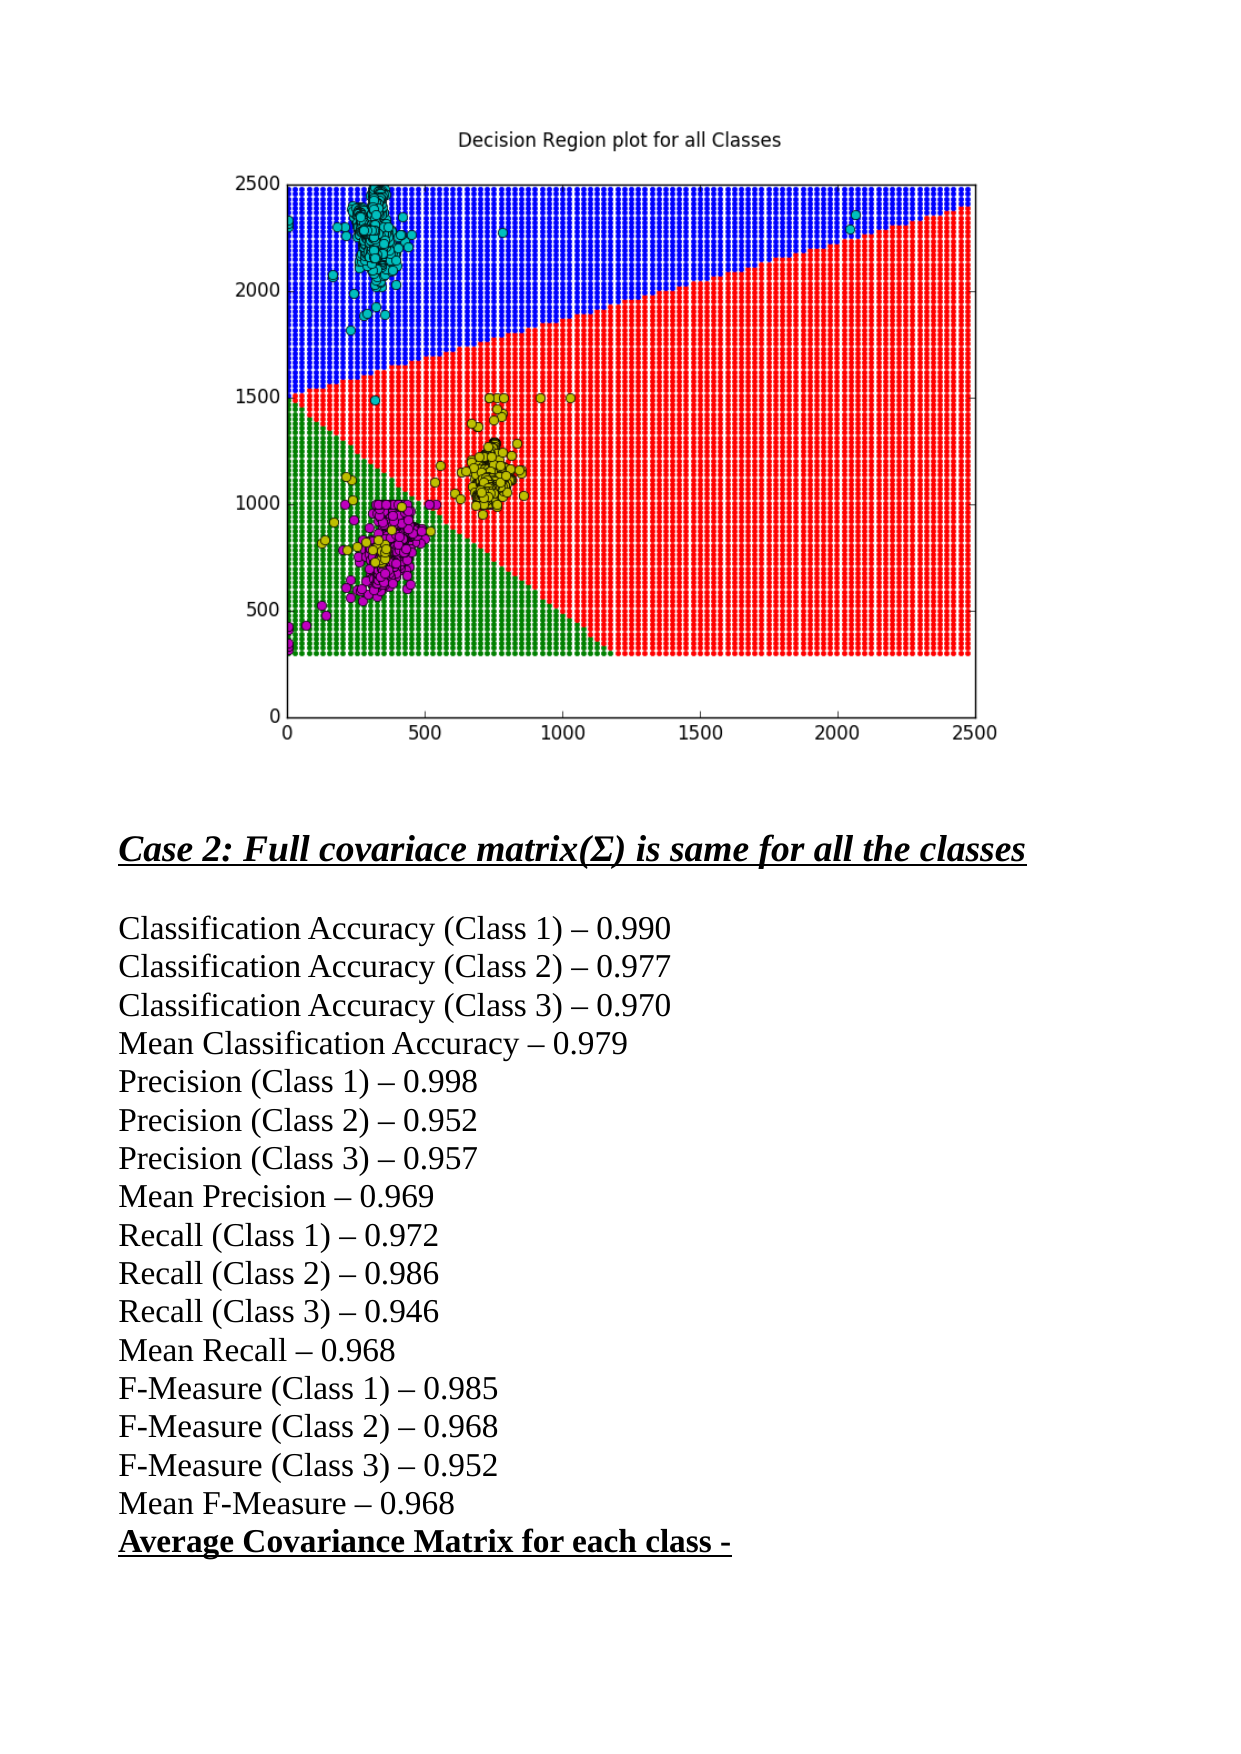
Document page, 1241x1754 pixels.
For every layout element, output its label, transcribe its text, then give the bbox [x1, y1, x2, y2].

text Recall (Class 2) – 0.986 [118, 1253, 1122, 1292]
text Mean Classification Accuracy – 0.979 [118, 1023, 1122, 1062]
text Classification Accuracy (Class 3) – 0.970 [118, 985, 1122, 1023]
text Case 2: Full covariace matrix(Σ) is same for all the classes [118, 827, 1122, 870]
text Precision (Class 3) – 0.957 [118, 1138, 1122, 1177]
picture [176, 118, 1064, 784]
text Classification Accuracy (Class 2) – 0.977 [118, 947, 1122, 985]
text F-Measure (Class 1) – 0.985 [118, 1368, 1122, 1407]
text Average Covariance Matrix for each class - [118, 1522, 1122, 1560]
text Precision (Class 1) – 0.998 [118, 1062, 1122, 1100]
text F-Measure (Class 3) – 0.952 [118, 1445, 1122, 1483]
text F-Measure (Class 2) – 0.968 [118, 1407, 1122, 1445]
text Mean Precision – 0.969 [118, 1177, 1122, 1215]
text Mean Recall – 0.968 [118, 1330, 1122, 1368]
text Recall (Class 3) – 0.946 [118, 1292, 1122, 1330]
text Mean F-Measure – 0.968 [118, 1483, 1122, 1522]
text Precision (Class 2) – 0.952 [118, 1100, 1122, 1138]
text Recall (Class 1) – 0.972 [118, 1215, 1122, 1253]
text Classification Accuracy (Class 1) – 0.990 [118, 908, 1122, 947]
